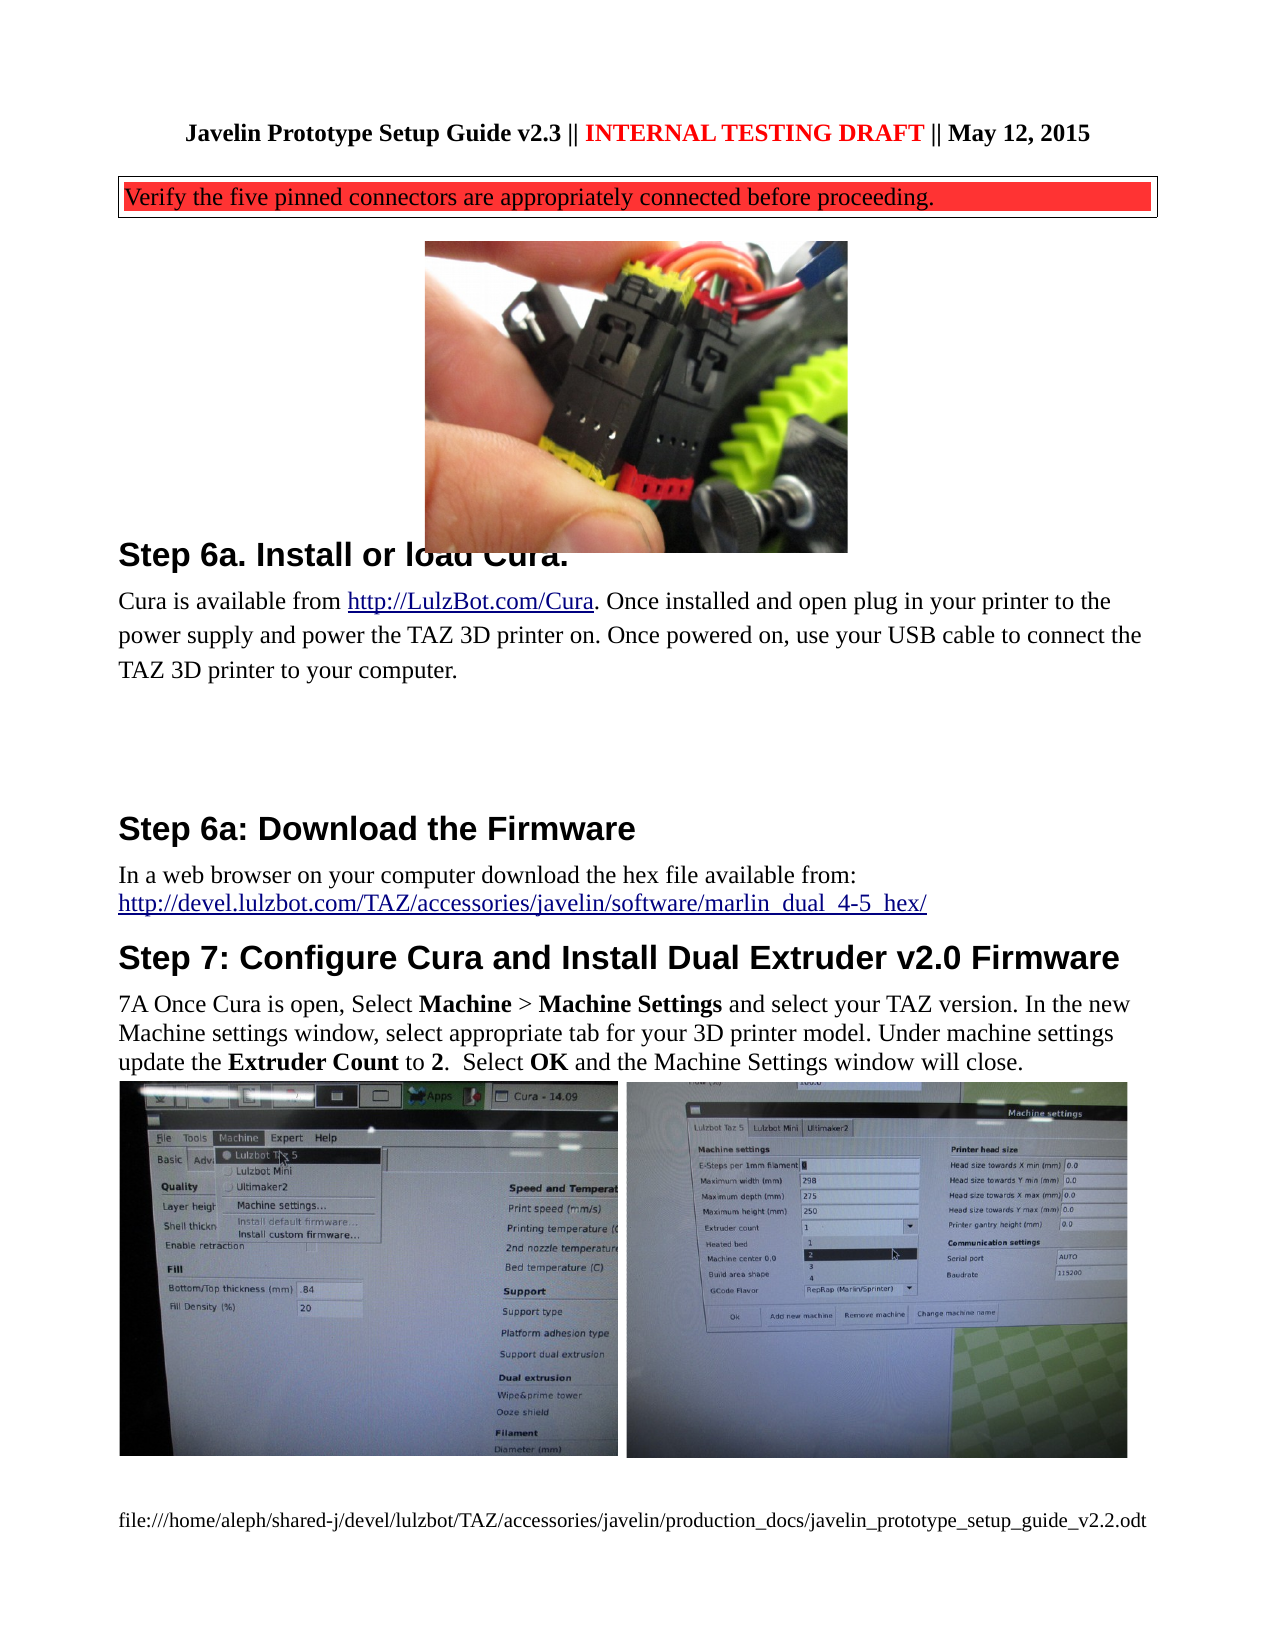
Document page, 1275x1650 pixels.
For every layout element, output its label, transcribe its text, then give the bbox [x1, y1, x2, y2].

text 7A Once Cura is open, Select Machine > Machine Settings and select your TAZ version. In the new Machine settings window, select appropriate tab for your 3D printer model. Under machine settings update the Extruder Count to 2. Select OK and the Machine Settings window will close. [118, 989, 1157, 1075]
picture [119, 1081, 618, 1456]
picture [626, 1082, 1128, 1458]
subtitle Step 6a: Download the Firmware [118, 808, 1157, 847]
text In a web browser on your computer download the hex file available from: http://devel.lulzbot.com/TAZ/accessories/javelin/software/marlin_dual_4-5_hex/ [118, 860, 1157, 917]
subtitle Step 6a. Install or load Cura. [118, 535, 1157, 574]
text Cura is available from http://LulzBot.com/Cura. Once installed and open plug in your printer to the power supply and power the TAZ 3D printer on. Once powered on, use your USB cable to connect the TAZ 3D printer to your computer. [118, 586, 1157, 684]
table_header Verify the five pinned connectors are appropriately connected before proceeding. [119, 177, 1157, 217]
subtitle Step 7: Configure Cura and Install Dual Extruder v2.0 Firmware [118, 938, 1157, 977]
picture [424, 241, 848, 553]
